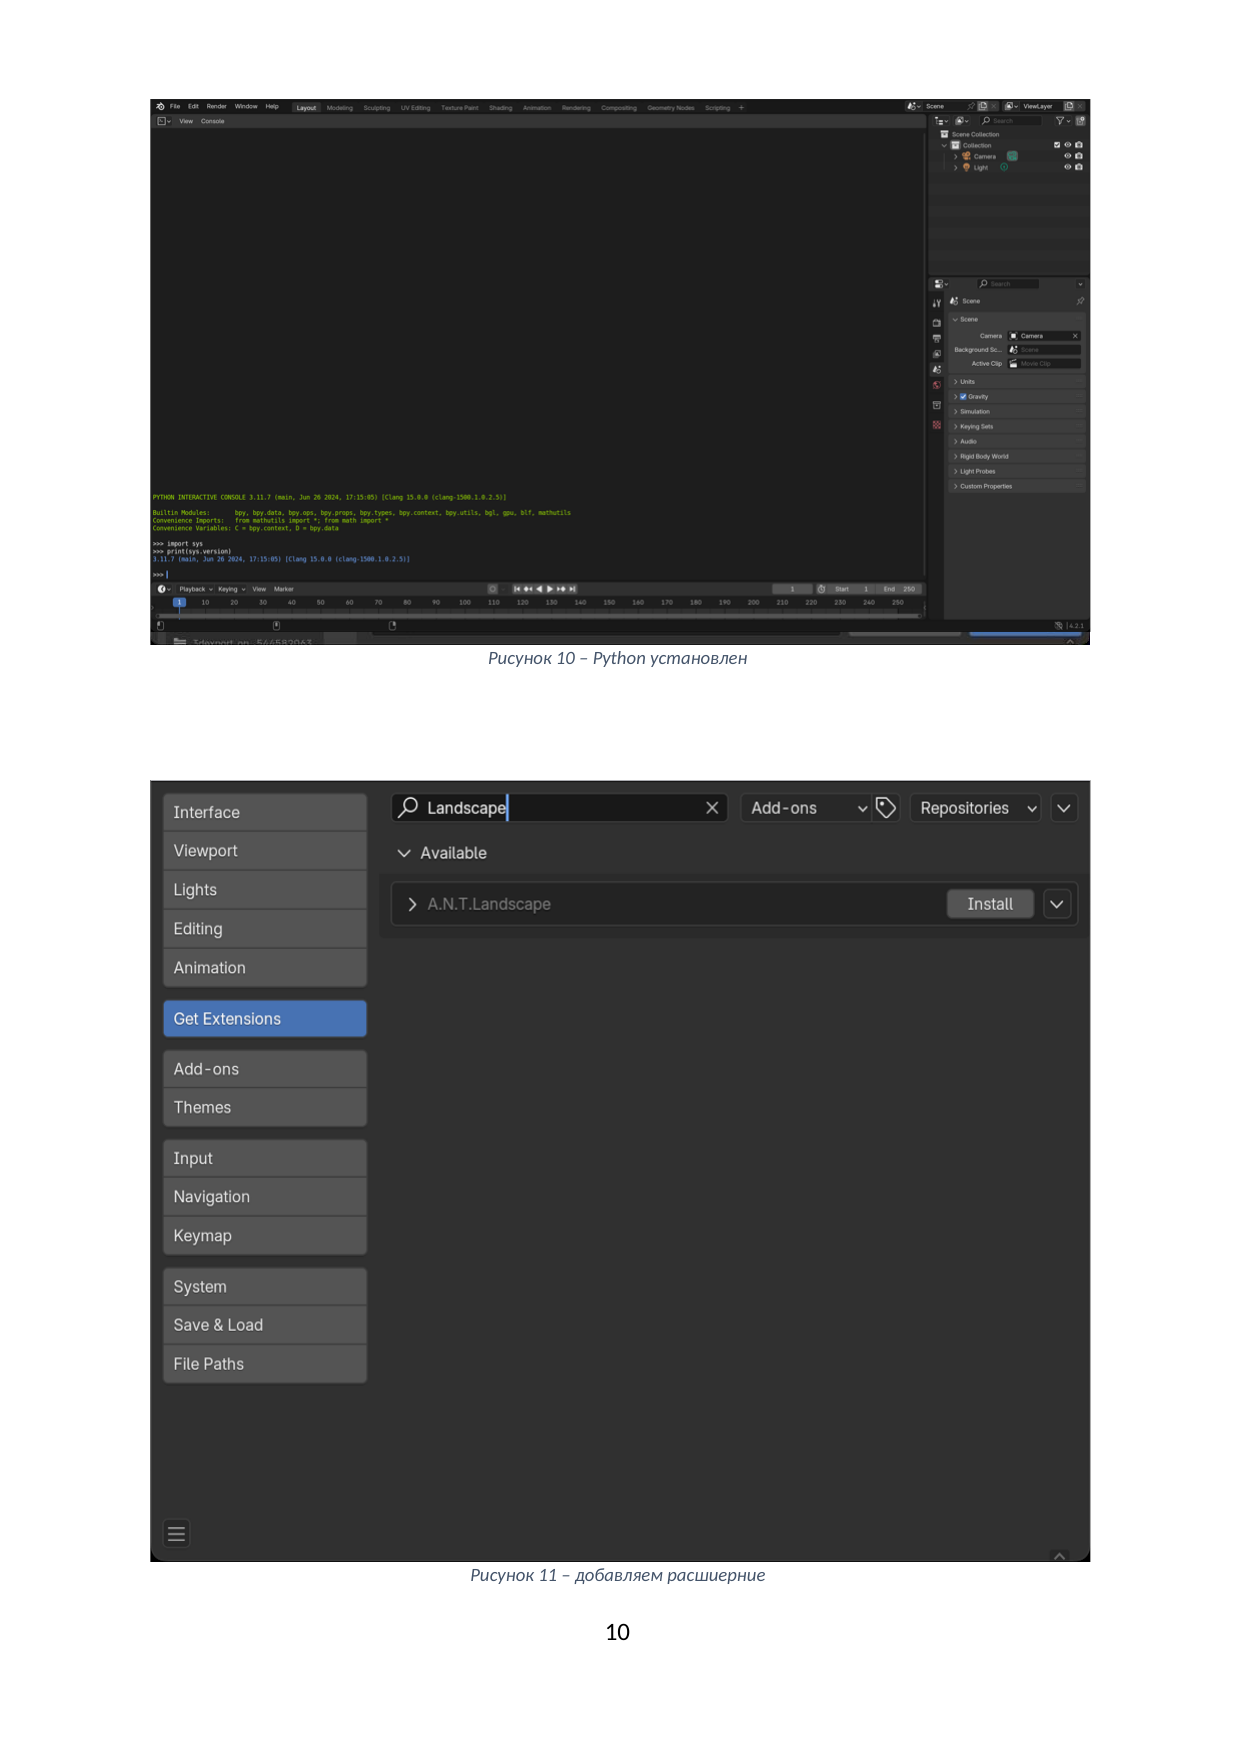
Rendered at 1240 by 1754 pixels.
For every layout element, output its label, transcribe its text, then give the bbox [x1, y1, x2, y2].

text Рисунок 10 – Python установлен [150, 646, 1090, 669]
text Рисунок 11 – добавляем расшиерние [150, 1564, 1090, 1587]
